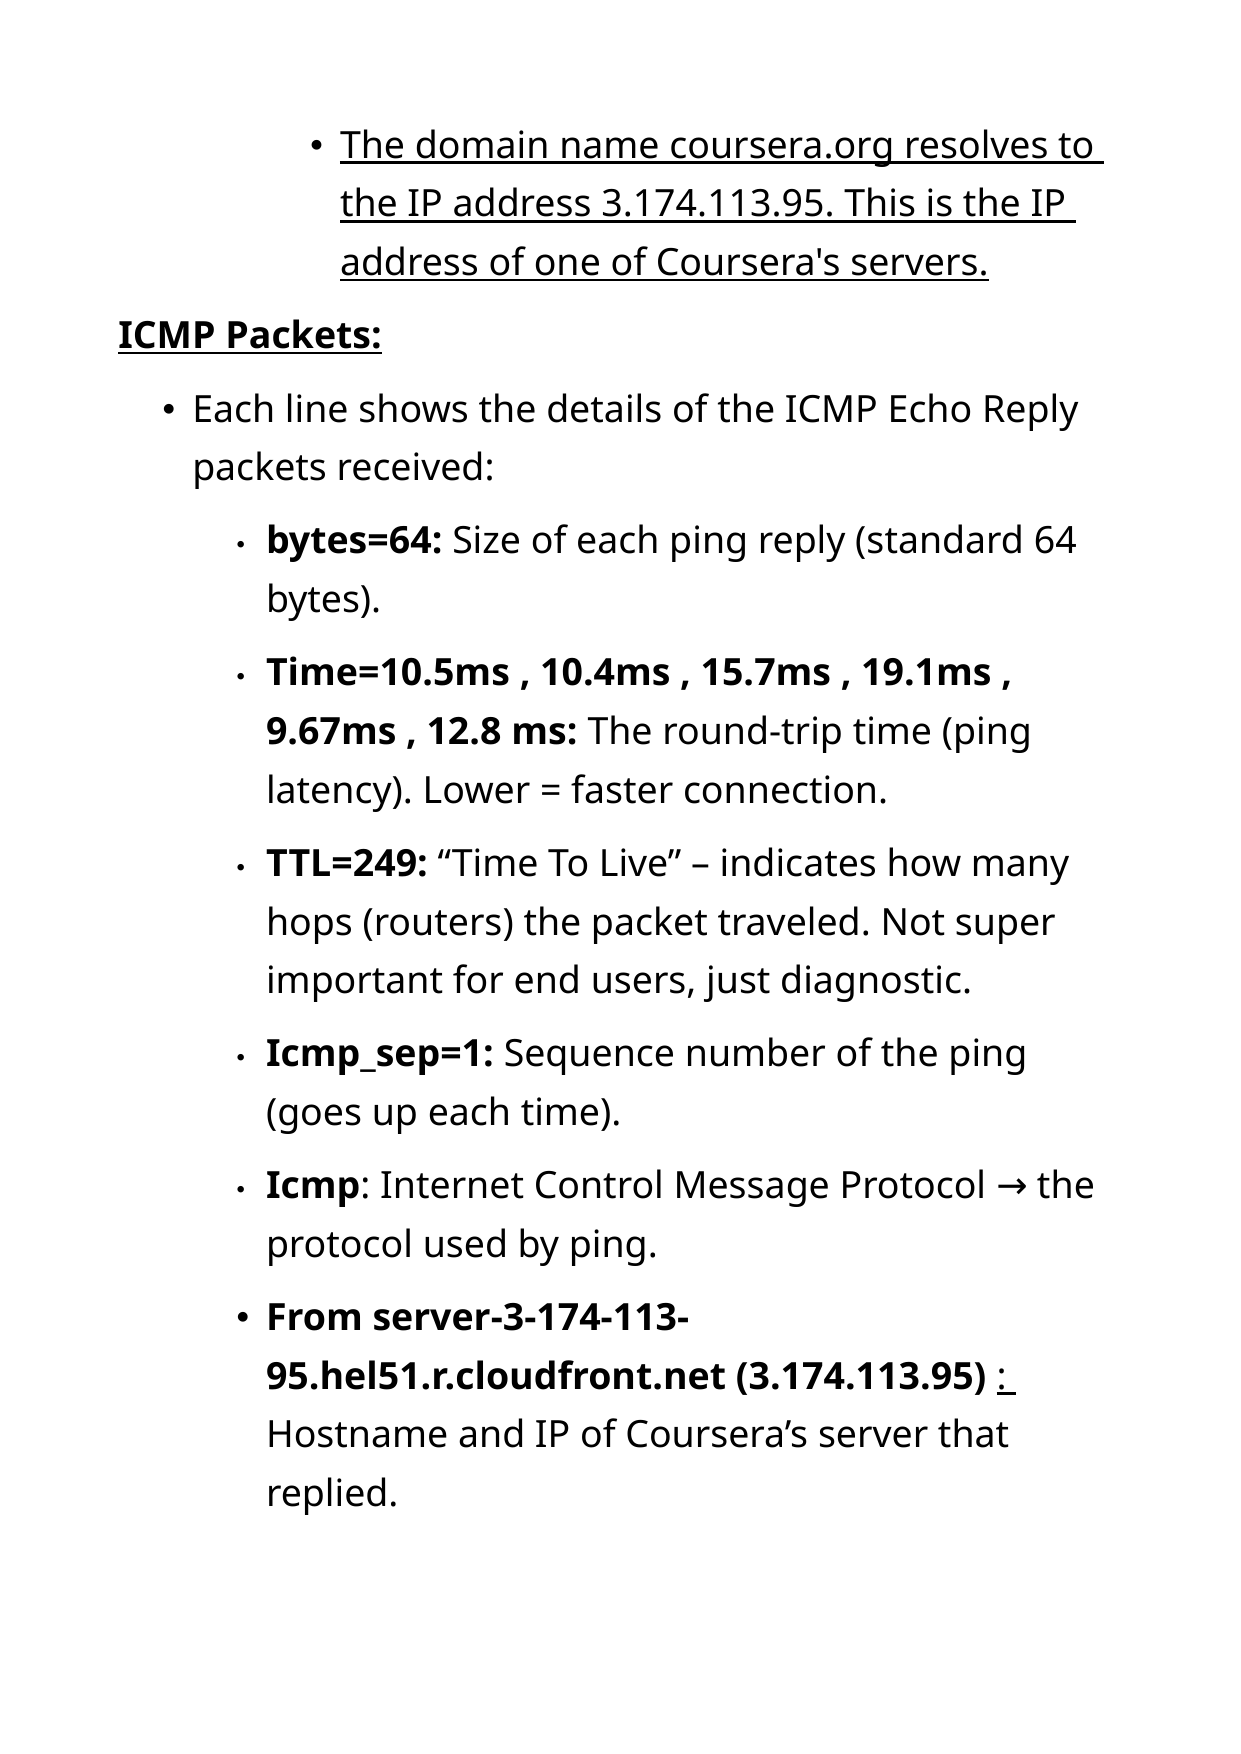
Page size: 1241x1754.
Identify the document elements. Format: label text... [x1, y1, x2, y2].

list bytes=64: Size of each ping reply (standard 64 bytes). [236, 514, 1122, 623]
text ICMP Packets: [118, 309, 1122, 360]
list Each line shows the details of the ICMP Echo Reply packets received: [162, 382, 1122, 492]
list TTL=249: “Time To Live” – indicates how many hops (routers) the packet traveled. Not super important for end users, just diagnostic. [236, 836, 1122, 1004]
list From server-3-174-113-95.hel51.r.cloudfront.net (3.174.113.95) : Hostname and IP of Coursera’s server that replied. [236, 1290, 1122, 1517]
list Icmp: Internet Control Message Protocol → the protocol used by ping. [236, 1158, 1122, 1268]
list Time=10.5ms , 10.4ms , 15.7ms , 19.1ms , 9.67ms , 12.8 ms: The round-trip time (ping latency). Lower = faster connection. [236, 646, 1122, 814]
list Icmp_sep=1: Sequence number of the ping (goes up each time). [236, 1027, 1122, 1136]
list The domain name coursera.org resolves to the IP address 3.174.113.95. This is the IP address of one of Coursera's servers. [310, 118, 1122, 286]
